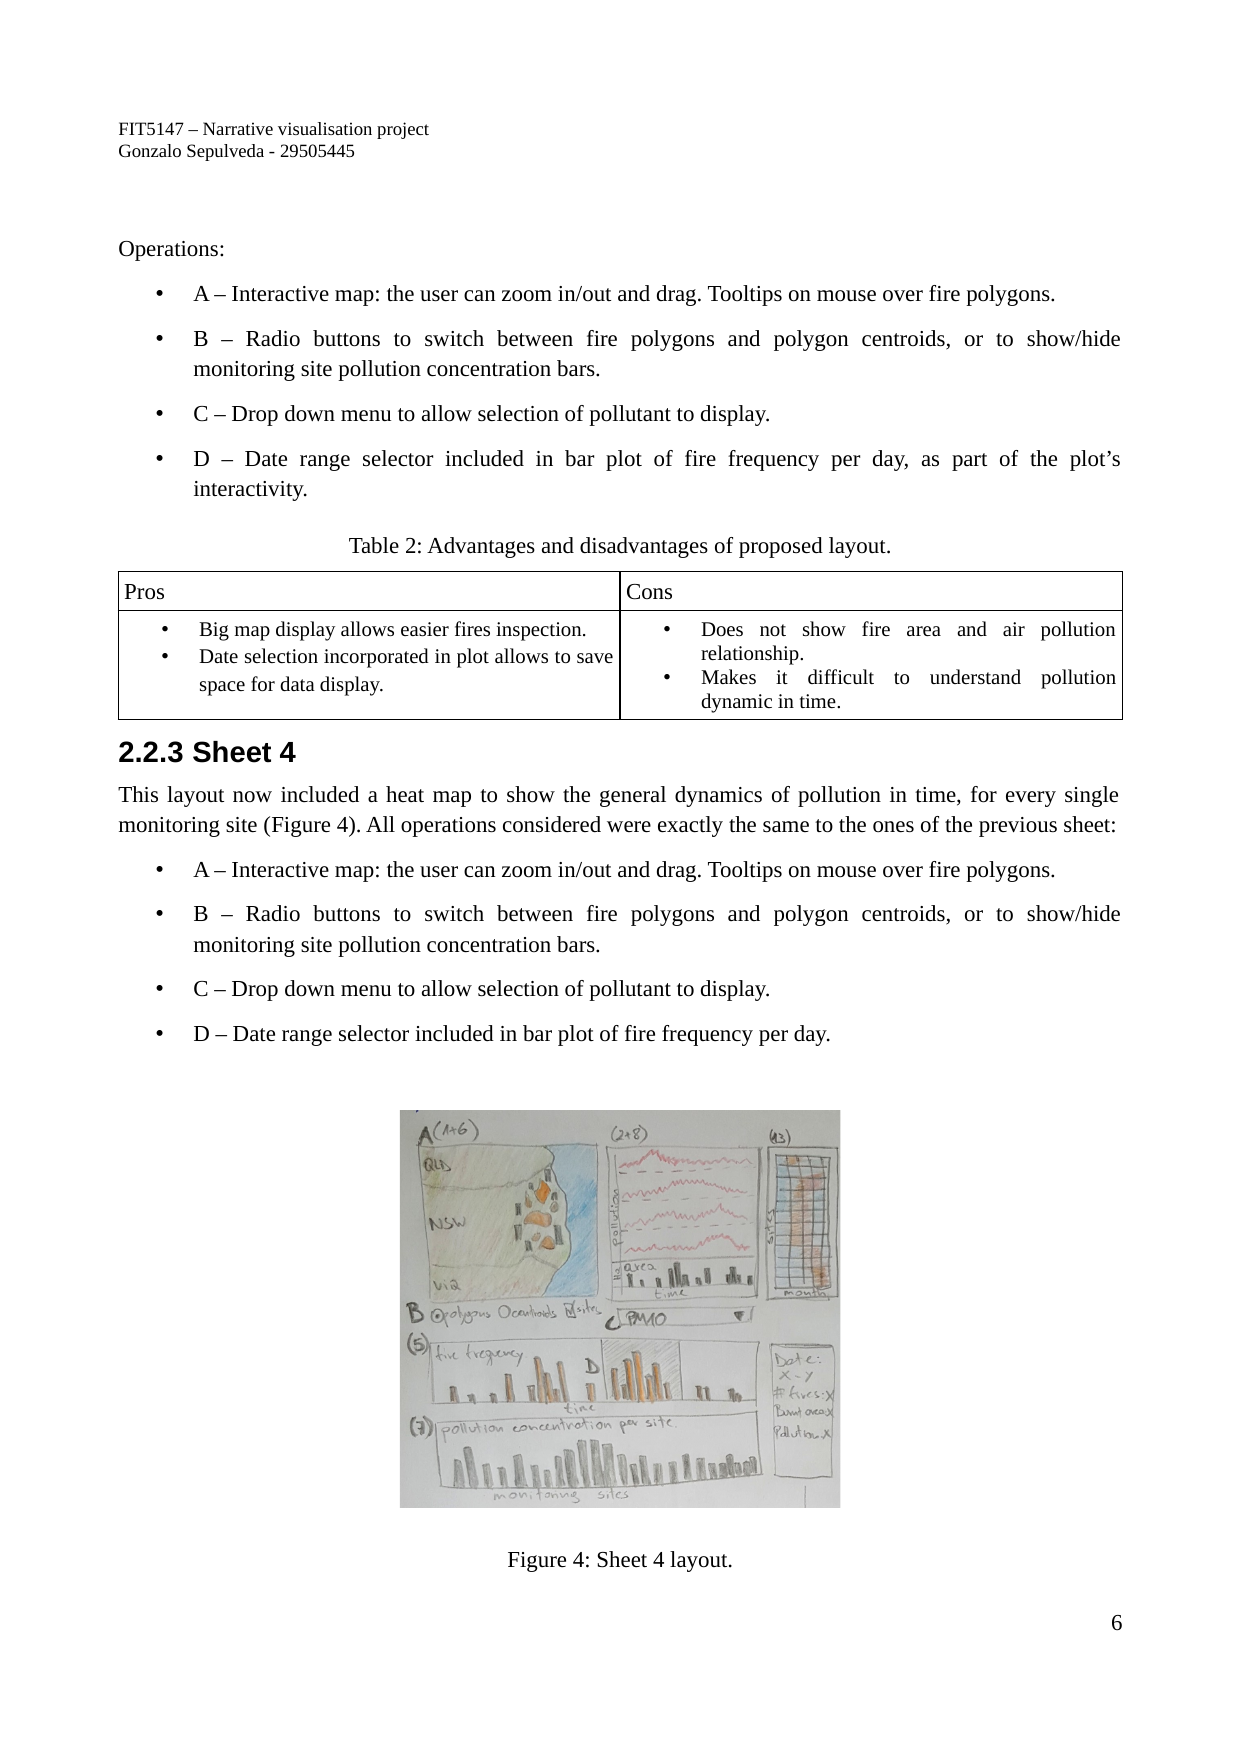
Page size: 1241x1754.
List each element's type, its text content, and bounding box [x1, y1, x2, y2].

list B – Radio buttons to switch between fire polygons and polygon centroids, or to show/hide monitoring site pollution concentration bars. [156, 325, 1122, 382]
table_header Pros [119, 572, 619, 610]
table_header [118, 1110, 1122, 1534]
text Table 2: Advantages and disadvantages of proposed layout. [118, 532, 1122, 559]
list D – Date range selector included in bar plot of fire frequency per day. [156, 1020, 1122, 1047]
list B – Radio buttons to switch between fire polygons and polygon centroids, or to show/hide monitoring site pollution concentration bars. [156, 901, 1122, 957]
subtitle Sheet 4 [118, 734, 1122, 768]
table_cell Big map display allows easier fires inspection. Date selection incorporated in plot allows to save space for data display. [119, 611, 619, 719]
text This layout now included a heat map to show the general dynamics of pollution in time, for every single monitoring site (Figure 4). All operations considered were exactly the same to the ones of the previous sheet: [118, 781, 1122, 837]
table_cell Figure 4: Sheet 4 layout. [118, 1534, 1122, 1573]
text Operations: [118, 236, 1122, 262]
picture [399, 1110, 841, 1508]
list C – Drop down menu to allow selection of pollutant to display. [156, 976, 1122, 1002]
table_cell Does not show fire area and air pollution relationship. Makes it difficult to understand pollution dynamic in time. [621, 611, 1122, 719]
list D – Date range selector included in bar plot of fire frequency per day, as part of the plot’s interactivity. [156, 445, 1122, 501]
table_header Cons [621, 572, 1122, 610]
list A – Interactive map: the user can zoom in/out and drag. Tooltips on mouse over fire polygons. [156, 856, 1122, 882]
list A – Interactive map: the user can zoom in/out and drag. Tooltips on mouse over fire polygons. [156, 280, 1122, 307]
list C – Drop down menu to allow selection of pollutant to display. [156, 400, 1122, 426]
